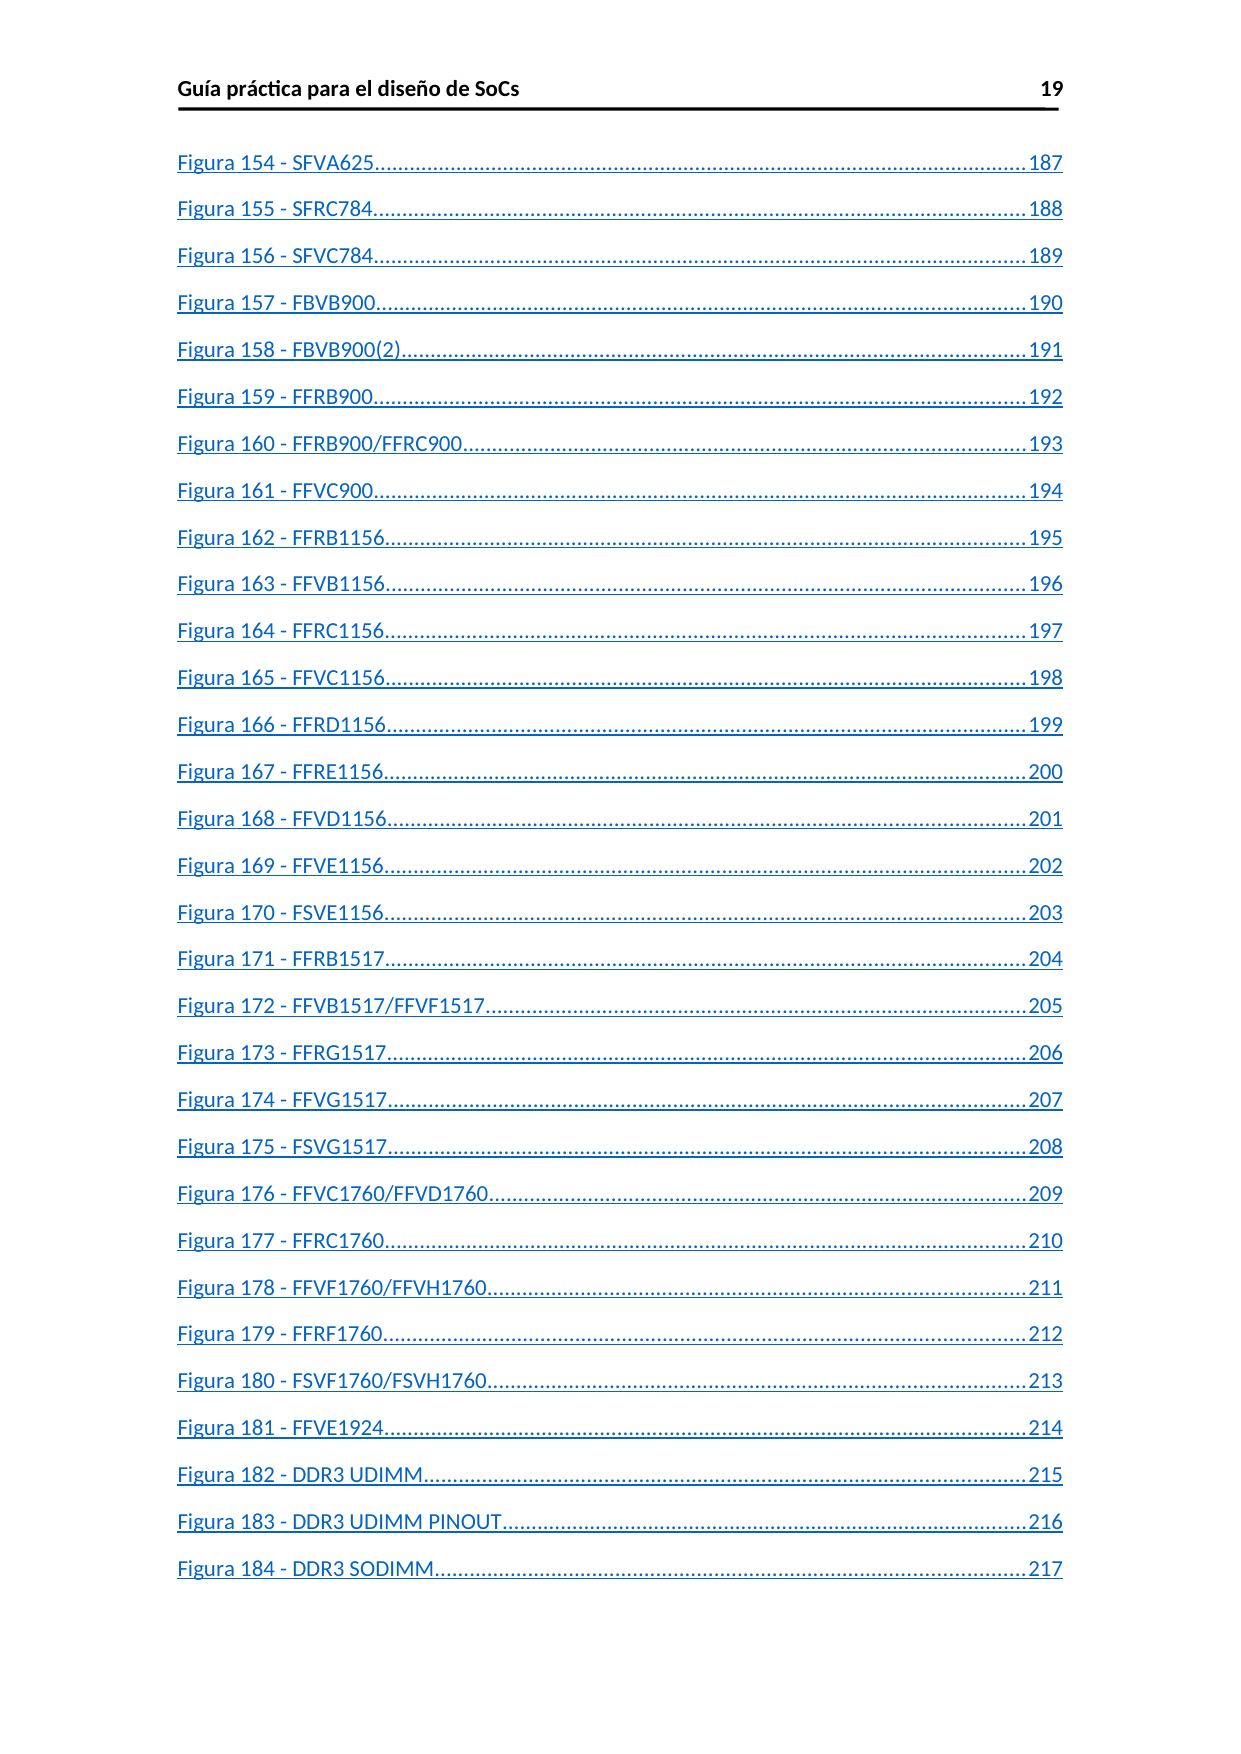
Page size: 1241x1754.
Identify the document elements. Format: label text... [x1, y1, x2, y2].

text Figura 166 - FFRD1156 199 [177, 710, 1063, 734]
text Figura 179 - FFRF1760 212 [177, 1319, 1063, 1344]
text Figura 178 - FFVF1760/FFVH1760 211 [177, 1273, 1063, 1297]
text Figura 173 - FFRG1517 206 [177, 1038, 1063, 1062]
text Figura 165 - FFVC1156 198 [177, 663, 1063, 687]
text Figura 175 - FSVG1517 208 [177, 1132, 1063, 1156]
text Figura 164 - FFRC1156 197 [177, 616, 1063, 641]
text Figura 157 - FBVB900 190 [177, 288, 1063, 312]
text Figura 172 - FFVB1517/FFVF1517 205 [177, 991, 1063, 1016]
text Figura 167 - FFRE1156 200 [177, 757, 1063, 781]
text Figura 158 - FBVB900(2) 191 [177, 335, 1063, 359]
text Figura 184 - DDR3 SODIMM 217 [177, 1554, 1063, 1578]
text Figura 180 - FSVF1760/FSVH1760 213 [177, 1366, 1063, 1391]
text Figura 170 - FSVE1156 203 [177, 898, 1063, 922]
text Figura 168 - FFVD1156 201 [177, 804, 1063, 828]
text Figura 174 - FFVG1517 207 [177, 1085, 1063, 1109]
text Figura 182 - DDR3 UDIMM 215 [177, 1460, 1063, 1484]
text Figura 183 - DDR3 UDIMM PINOUT 216 [177, 1507, 1063, 1531]
text Figura 154 - SFVA625 187 [177, 148, 1063, 172]
text Figura 160 - FFRB900/FFRC900 193 [177, 429, 1063, 453]
text Figura 181 - FFVE1924 214 [177, 1413, 1063, 1437]
text Figura 155 - SFRC784 188 [177, 194, 1063, 219]
text Figura 156 - SFVC784 189 [177, 241, 1063, 266]
text Figura 177 - FFRC1760 210 [177, 1226, 1063, 1250]
text Figura 169 - FFVE1156 202 [177, 851, 1063, 875]
text Figura 171 - FFRB1517 204 [177, 944, 1063, 969]
text Figura 176 - FFVC1760/FFVD1760 209 [177, 1179, 1063, 1203]
text Figura 159 - FFRB900 192 [177, 382, 1063, 406]
text Figura 163 - FFVB1156 196 [177, 569, 1063, 594]
text Figura 162 - FFRB1156 195 [177, 523, 1063, 547]
text Figura 161 - FFVC900 194 [177, 476, 1063, 500]
